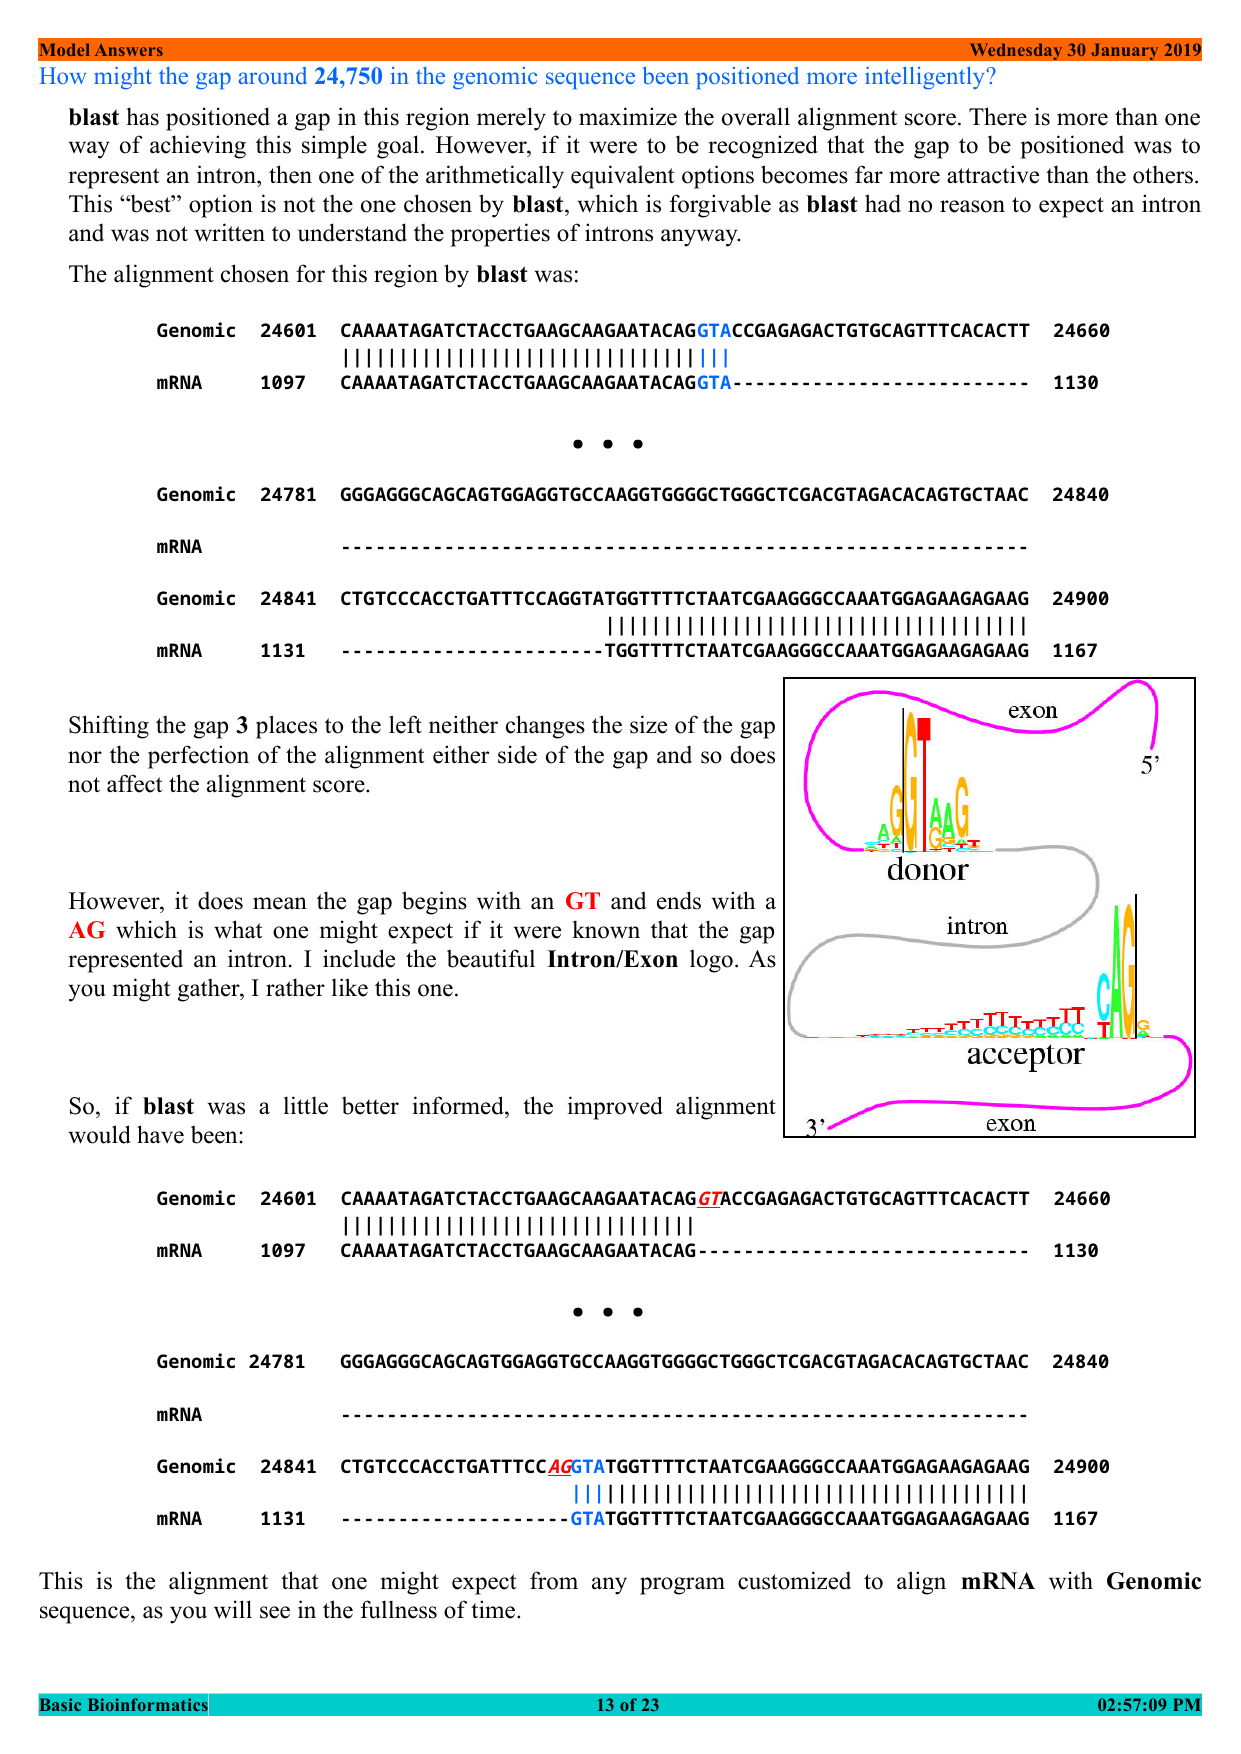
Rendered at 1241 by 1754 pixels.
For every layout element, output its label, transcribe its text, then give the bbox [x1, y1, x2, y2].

text blast has positioned a gap in this region merely to maximize the overall alignment score. There is more than one way of achieving this simple goal. However, if it were to be recognized that the gap to be positioned was to represent an intron, then one of the arithmetically equivalent options becomes far more attractive than the others. This “best” option is not the one chosen by blast, which is forgivable as blast had no reason to expect an intron and was not written to understand the properties of introns anyway. [68, 101, 1202, 247]
text ||||||||||||||||||||||||||||||||||||| [157, 611, 1202, 637]
text ||||||||||||||||||||||||||||||| [157, 1211, 1202, 1237]
text mRNA ------------------------------------------------------------ [157, 533, 1202, 559]
text mRNA 1097 CAAAATAGATCTACCTGAAGCAAGAATACAGGTA-------------------------- 1130 [157, 369, 1202, 395]
picture [785, 679, 1194, 1136]
text Genomic 24841 CTGTCCCACCTGATTTCCAGGTATGGTTTTCTAATCGAAGGGCCAAATGGAGAAGAGAAG 24900 [157, 585, 1202, 611]
text ... [157, 395, 1202, 463]
text mRNA 1097 CAAAATAGATCTACCTGAAGCAAGAATACAG----------------------------- 1130 [157, 1237, 1202, 1263]
text This is the alignment that one might expect from any program customized to align mRNA with Genomic sequence, as you will see in the fullness of time. [38, 1566, 1202, 1624]
text mRNA 1131 -----------------------TGGTTTTCTAATCGAAGGGCCAAATGGAGAAGAGAAG 1167 [157, 637, 1202, 663]
text The alignment chosen for this region by blast was: [68, 258, 1202, 287]
text Shifting the gap 3 places to the left neither changes the size of the gap nor the perfection of the alignment either side of the gap and so does not affect the alignment score. [68, 678, 783, 1138]
text However, it does mean the gap begins with an GT and ends with a AG which is what one might expect if it were known that the gap represented an intron. I include the beautiful Intron/Exon logo. As you might gather, I rather like this one. [68, 886, 782, 1002]
text |||||||||||||||||||||||||||||||||||||||| [157, 1478, 1202, 1504]
text |||||||||||||||||||||||||||||||||| [157, 343, 1202, 369]
text Genomic 24841 CTGTCCCACCTGATTTCCAGGTATGGTTTTCTAATCGAAGGGCCAAATGGAGAAGAGAAG 24900 [157, 1452, 1202, 1478]
text So, if blast was a little better informed, the improved alignment would have been: [68, 1091, 1202, 1149]
text ... [157, 1263, 1202, 1331]
text How might the gap around 24,750 in the genomic sequence been positioned more intelligently? [38, 61, 1202, 89]
text mRNA ------------------------------------------------------------ [157, 1400, 1202, 1426]
text mRNA 1131 --------------------GTATGGTTTTCTAATCGAAGGGCCAAATGGAGAAGAGAAG 1167 [157, 1504, 1202, 1531]
text Genomic 24781 GGGAGGGCAGCAGTGGAGGTGCCAAGGTGGGGCTGGGCTCGACGTAGACACAGTGCTAAC 24840 [157, 481, 1202, 507]
text Genomic 24601 CAAAATAGATCTACCTGAAGCAAGAATACAGGTACCGAGAGACTGTGCAGTTTCACACTT 24660 [157, 1184, 1202, 1211]
text Genomic 24781 GGGAGGGCAGCAGTGGAGGTGCCAAGGTGGGGCTGGGCTCGACGTAGACACAGTGCTAAC 24840 [157, 1348, 1202, 1374]
text Genomic 24601 CAAAATAGATCTACCTGAAGCAAGAATACAGGTACCGAGAGACTGTGCAGTTTCACACTT 24660 [157, 317, 1202, 343]
